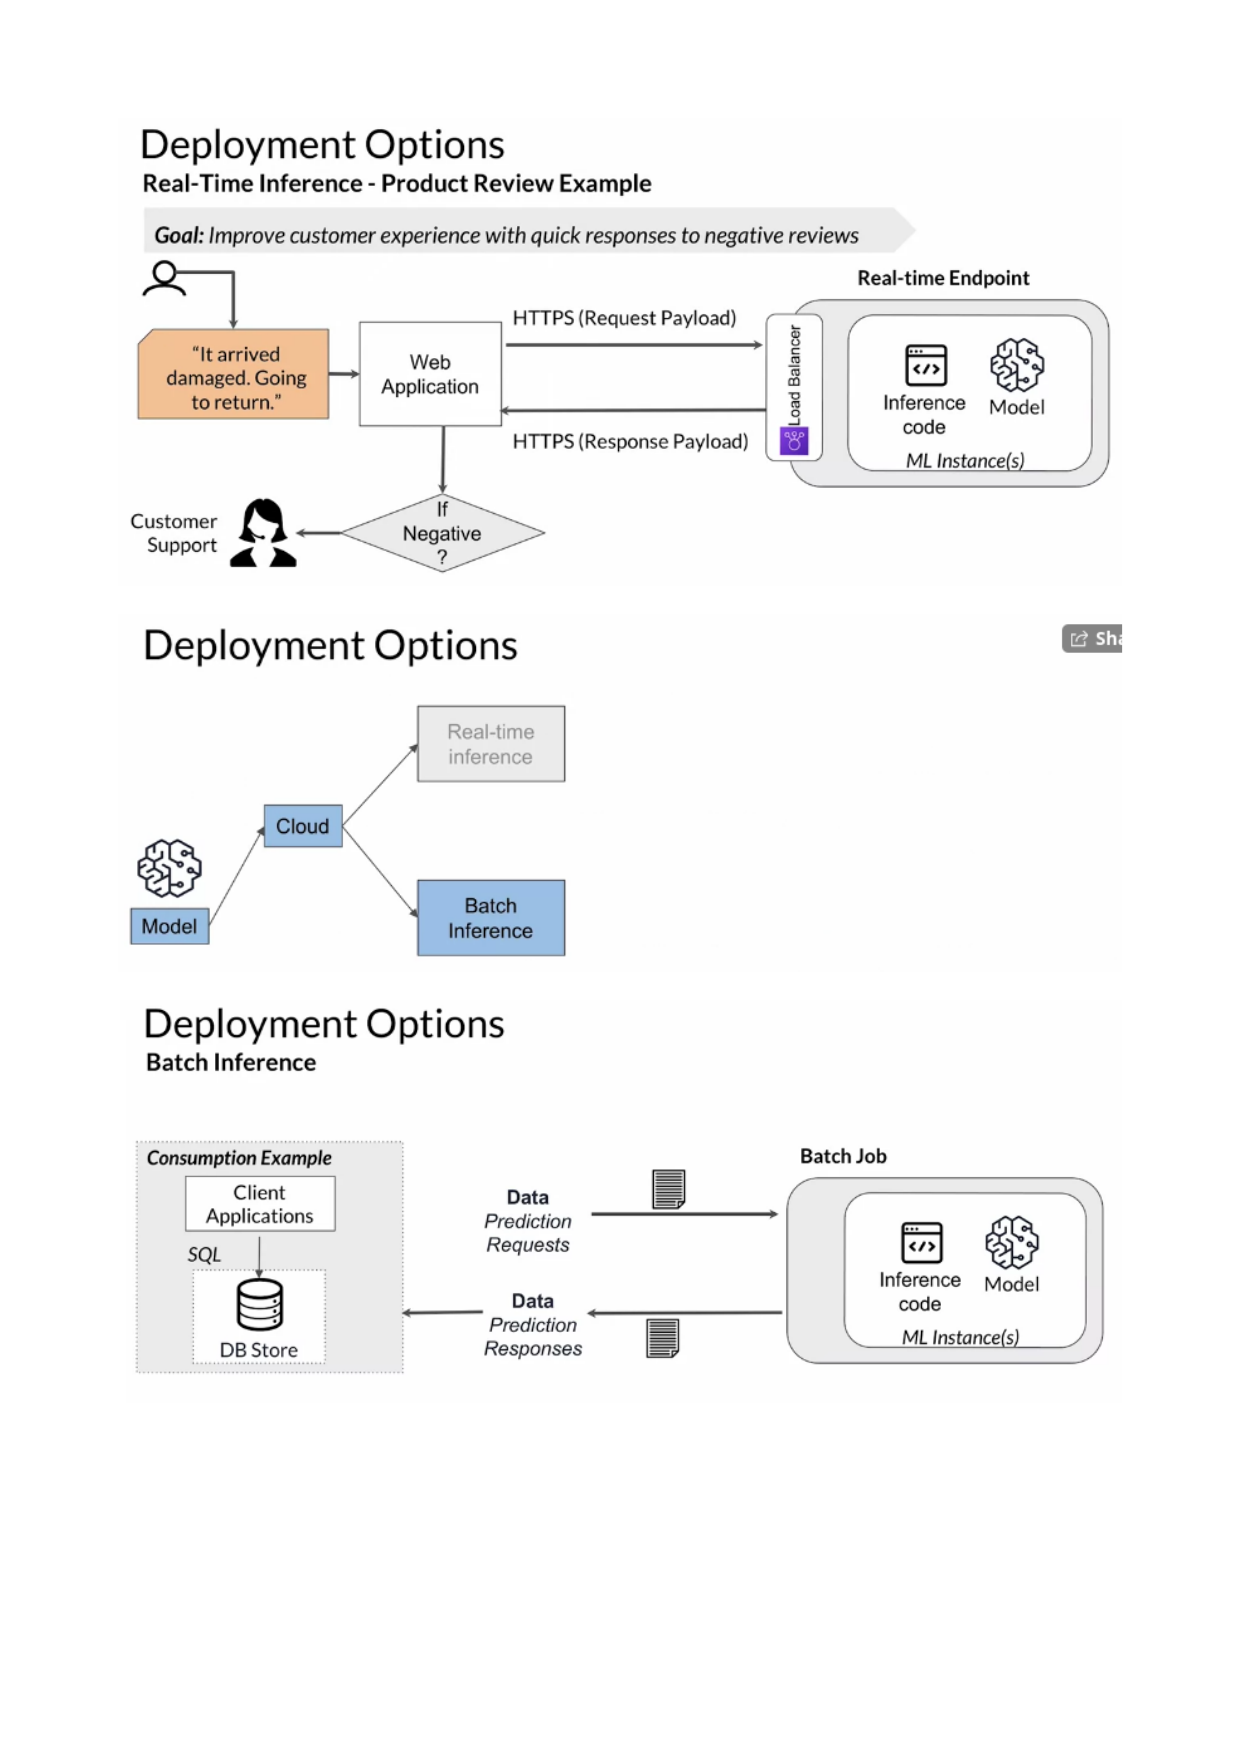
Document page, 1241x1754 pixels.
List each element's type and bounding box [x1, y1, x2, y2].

picture [118, 118, 1123, 586]
picture [118, 614, 1123, 972]
picture [118, 1000, 1123, 1403]
